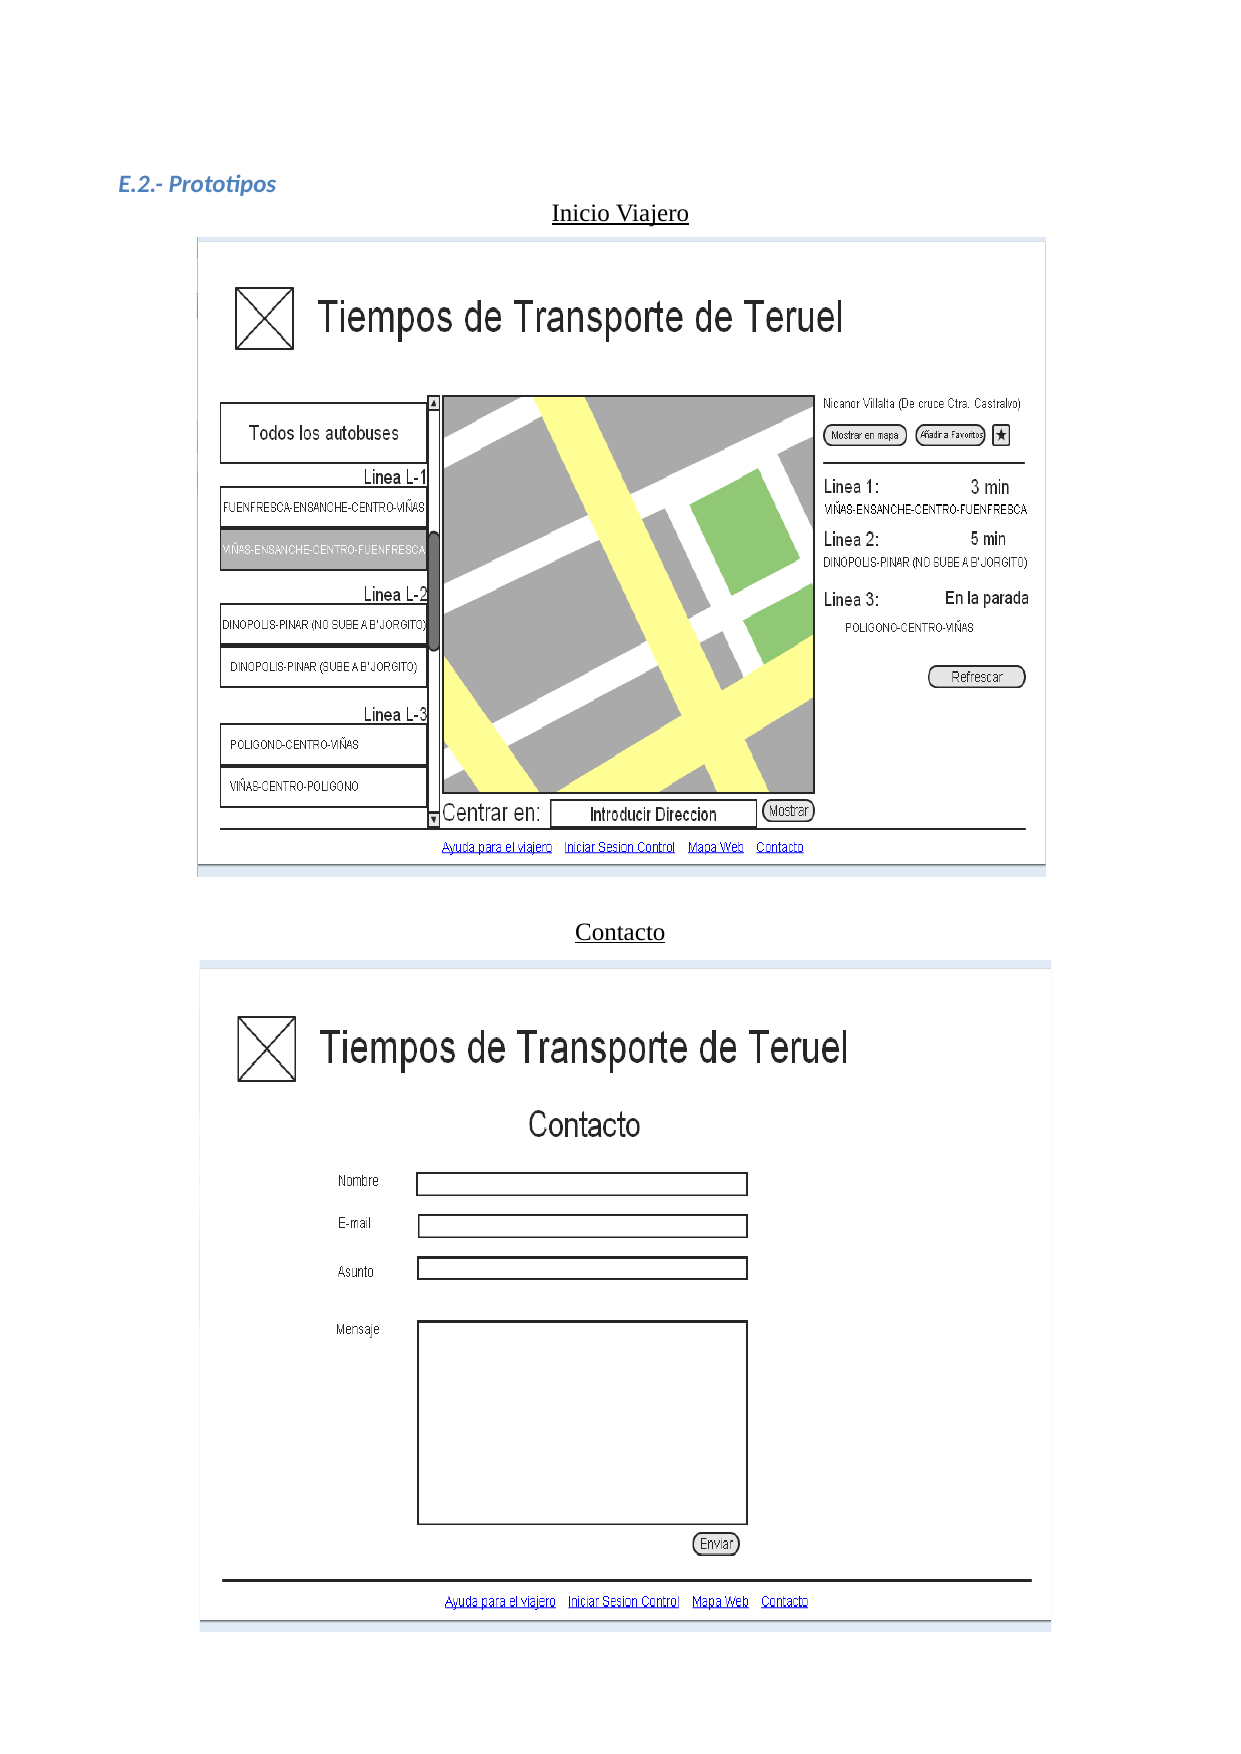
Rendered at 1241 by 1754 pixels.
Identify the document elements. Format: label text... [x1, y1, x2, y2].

text Inicio Viajero [118, 198, 1122, 227]
picture [196, 237, 1046, 877]
subtitle E.2.- Prototipos [118, 168, 1122, 198]
text Contacto [118, 917, 1122, 946]
picture [199, 960, 1052, 1632]
